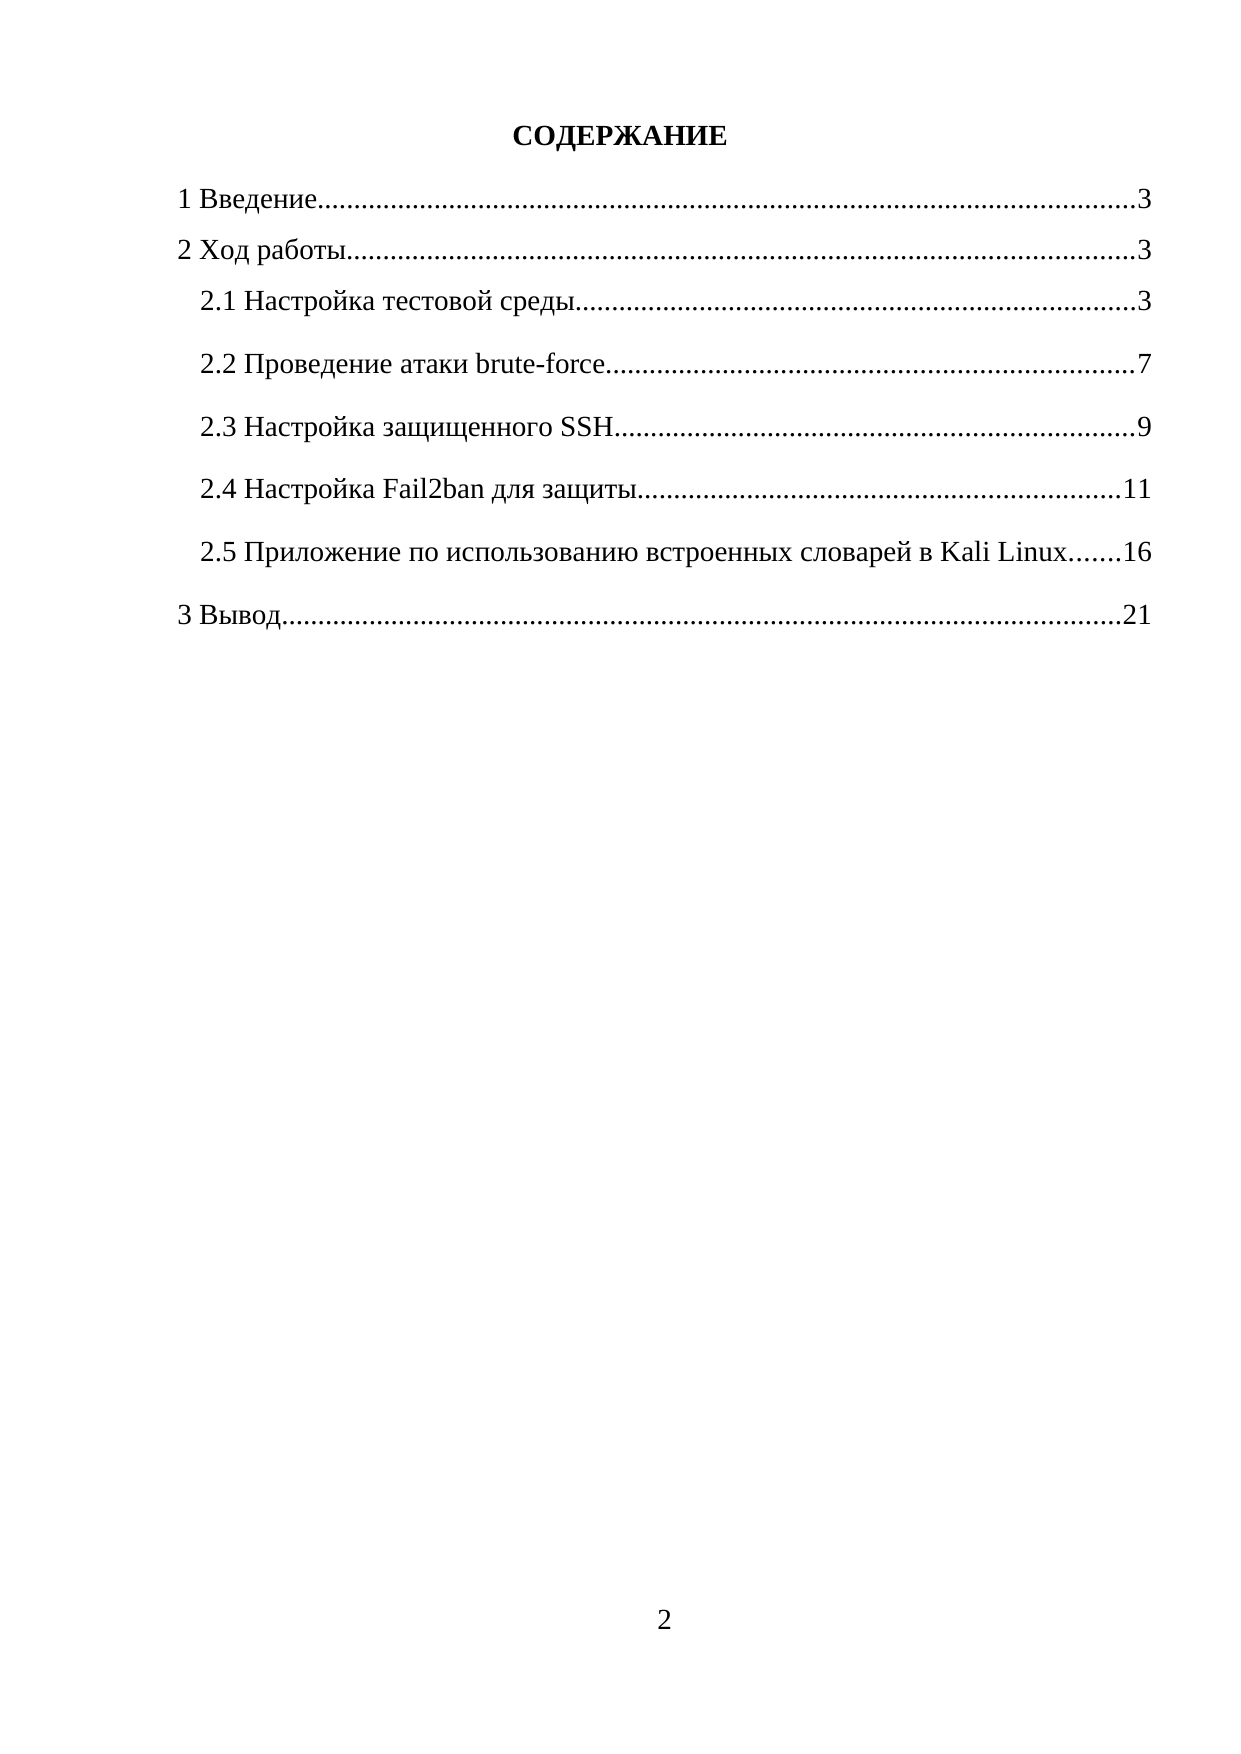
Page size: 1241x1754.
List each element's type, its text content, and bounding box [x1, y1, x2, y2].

text 2.1 Настройка тестовой среды 3 [200, 283, 1152, 317]
text 2.5 Приложение по использованию встроенных словарей в Kali Linux 16 [200, 534, 1152, 568]
text 2.3 Настройка защищенного SSH 9 [200, 409, 1152, 442]
text 3 Вывод 21 [177, 597, 1152, 631]
text 2.2 Проведение атаки brute-force 7 [200, 346, 1152, 379]
text 1 Введение 3 [177, 181, 1152, 214]
text 2 Ход работы 3 [177, 232, 1152, 266]
text СОДЕРЖАНИЕ [0, 118, 1240, 152]
text 2.4 Настройка Fail2ban для защиты 11 [200, 471, 1152, 505]
